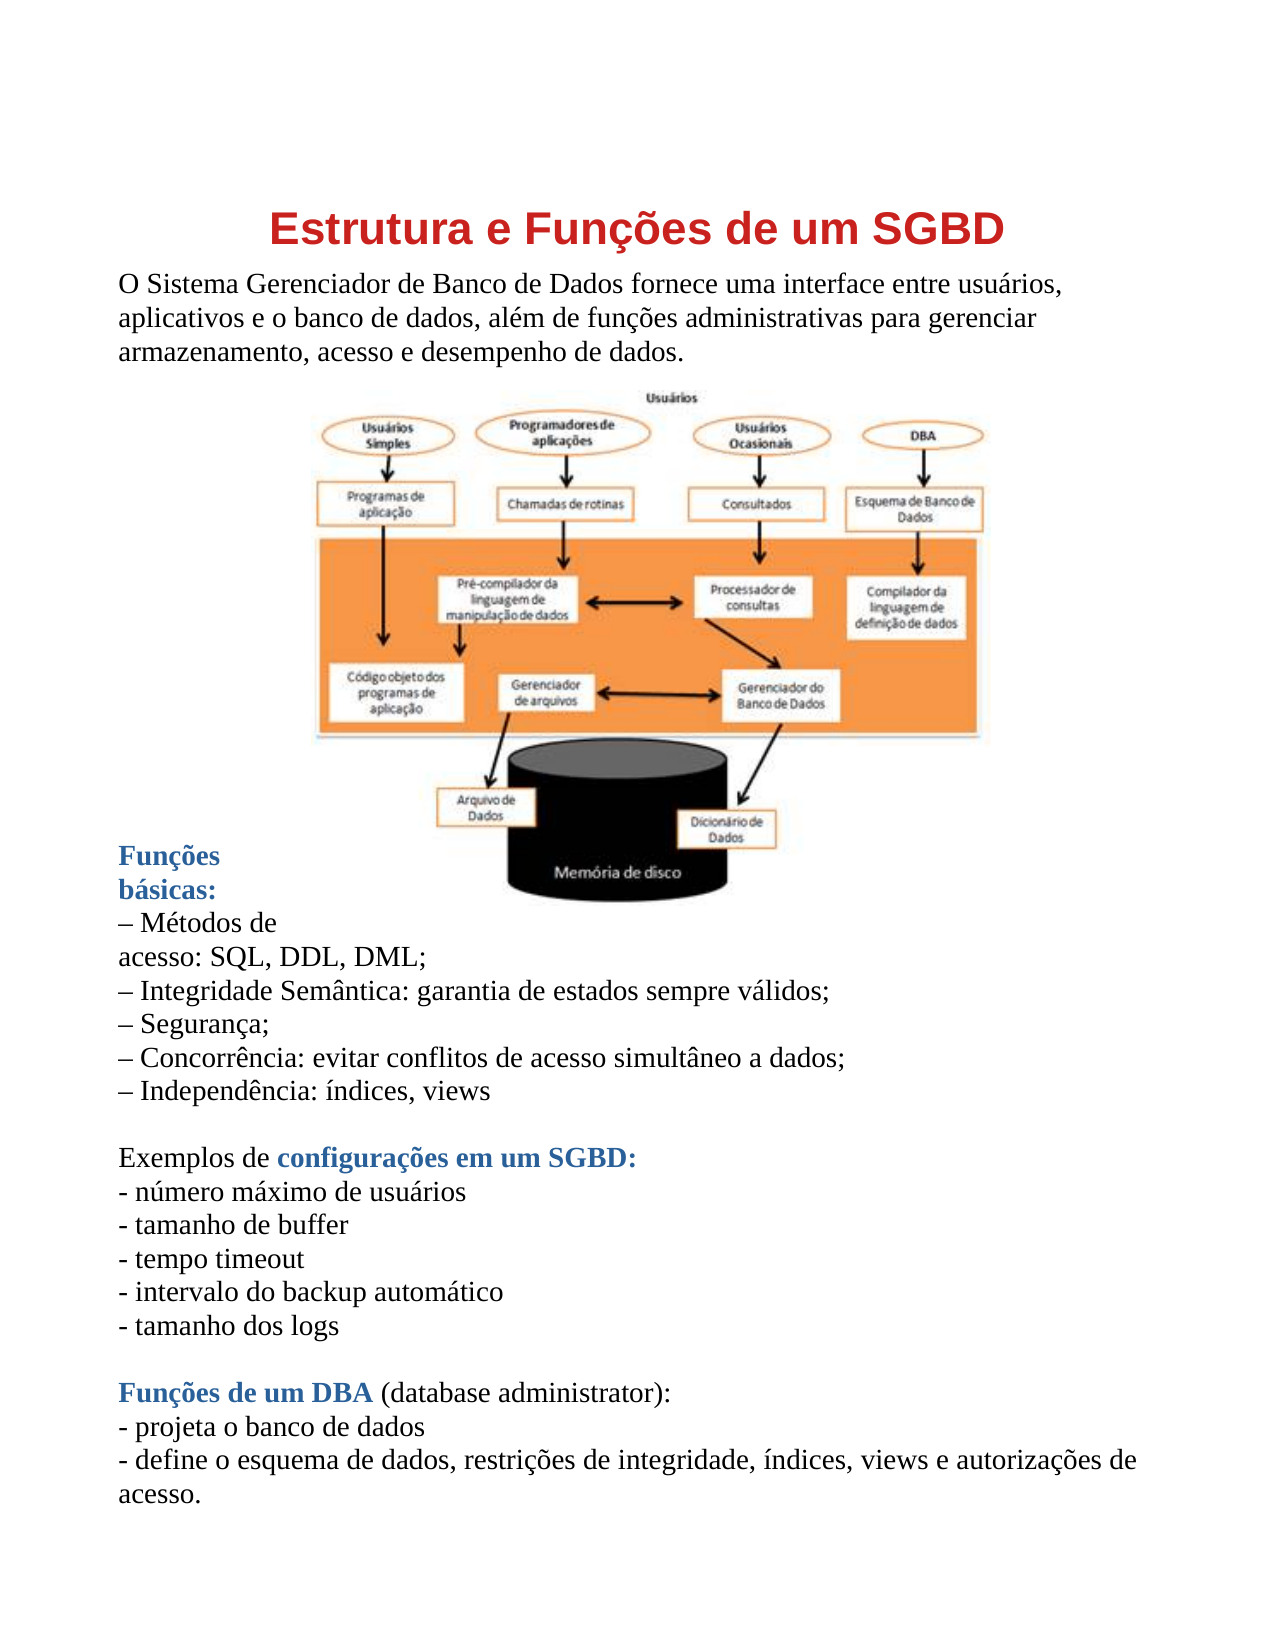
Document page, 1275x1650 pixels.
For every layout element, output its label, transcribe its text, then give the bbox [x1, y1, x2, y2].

text - define o esquema de dados, restrições de integridade, índices, views e autorizações de acesso. [118, 1442, 1157, 1509]
text – Segurança; [118, 1006, 1157, 1040]
text - tamanho de buffer [118, 1207, 1157, 1241]
text Exemplos de configurações em um SGBD: [118, 1140, 1157, 1174]
text – Integridade Semântica: garantia de estados sempre válidos; [118, 973, 1157, 1006]
text – Concorrência: evitar conflitos de acesso simultâneo a dados; [118, 1040, 1157, 1073]
text O Sistema Gerenciador de Banco de Dados fornece uma interface entre usuários, aplicativos e o banco de dados, além de funções administrativas para gerenciar armazenamento, acesso e desempenho de dados. [118, 267, 1186, 367]
text - projeta o banco de dados [118, 1409, 1157, 1442]
text [991, 838, 1157, 906]
picture [311, 390, 991, 906]
text Funções de um DBA (database administrator): [118, 1375, 1157, 1409]
text Funções básicas: [118, 838, 311, 906]
subtitle Estrutura e Funções de um SGBD [118, 201, 1157, 254]
text - número máximo de usuários [118, 1174, 1157, 1207]
text - tempo timeout [118, 1241, 1157, 1274]
text - intervalo do backup automático [118, 1274, 1157, 1308]
text – Independência: índices, views [118, 1073, 1157, 1107]
text - tamanho dos logs [118, 1308, 1157, 1342]
text – Métodos de acesso: SQL, DDL, DML; [118, 906, 1157, 973]
